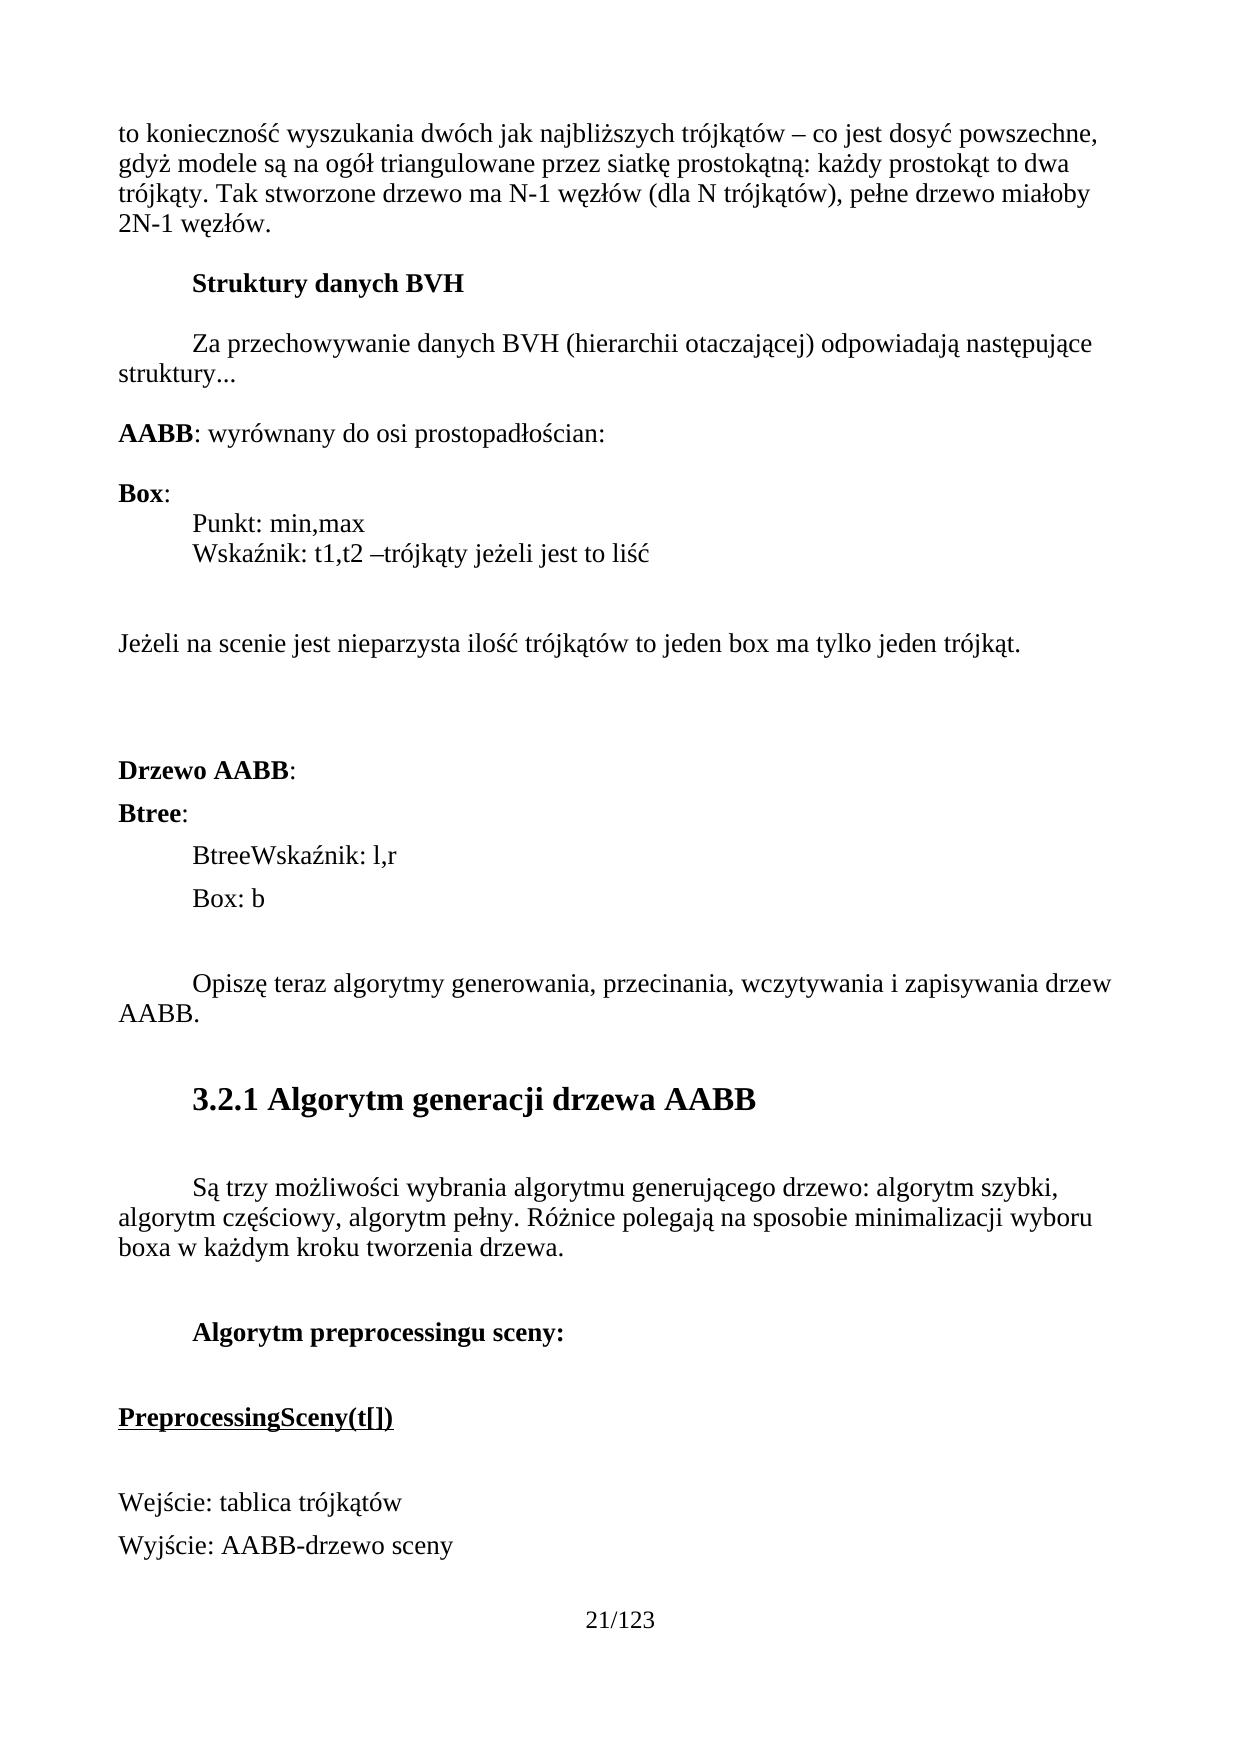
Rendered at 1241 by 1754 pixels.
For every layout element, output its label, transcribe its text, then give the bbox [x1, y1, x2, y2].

text Wyjście: AABB-drzewo sceny [118, 1530, 1122, 1560]
text Jeżeli na scenie jest nieparzysta ilość trójkątów to jeden box ma tylko jeden trójkąt. [118, 628, 1122, 658]
text Box: b [118, 883, 1122, 913]
text 3.2.1 Algorytm generacji drzewa AABB [118, 1081, 1122, 1118]
text Btree: [118, 798, 1122, 828]
text Drzewo AABB: [118, 756, 1122, 786]
text Za przechowywanie danych BVH (hierarchii otaczającej) odpowiadają następujące struktury... [118, 328, 1122, 388]
text Opiszę teraz algorytmy generowania, przecinania, wczytywania i zapisywania drzew AABB. [118, 968, 1122, 1028]
text Box: [118, 478, 1122, 508]
text to konieczność wyszukania dwóch jak najbliższych trójkątów – co jest dosyć powszechne, gdyż modele są na ogół triangulowane przez siatkę prostokątną: każdy prostokąt to dwa trójkąty. Tak stworzone drzewo ma N-1 węzłów (dla N trójkątów), pełne drzewo miałoby 2N-1 węzłów. [118, 118, 1122, 238]
text Są trzy możliwości wybrania algorytmu generującego drzewo: algorytm szybki, algorytm częściowy, algorytm pełny. Różnice polegają na sposobie minimalizacji wyboru boxa w każdym kroku tworzenia drzewa. [118, 1173, 1122, 1263]
text PreprocessingSceny(t[]) [118, 1403, 1122, 1433]
text Struktury danych BVH [118, 268, 1122, 298]
text AABB: wyrównany do osi prostopadłościan: [118, 418, 1122, 448]
text Wskaźnik: t1,t2 –trójkąty jeżeli jest to liść [118, 538, 1122, 568]
text BtreeWskaźnik: l,r [118, 841, 1122, 871]
text Punkt: min,max [118, 508, 1122, 538]
text Wejście: tablica trójkątów [118, 1488, 1122, 1518]
text Algorytm preprocessingu sceny: [118, 1318, 1122, 1348]
